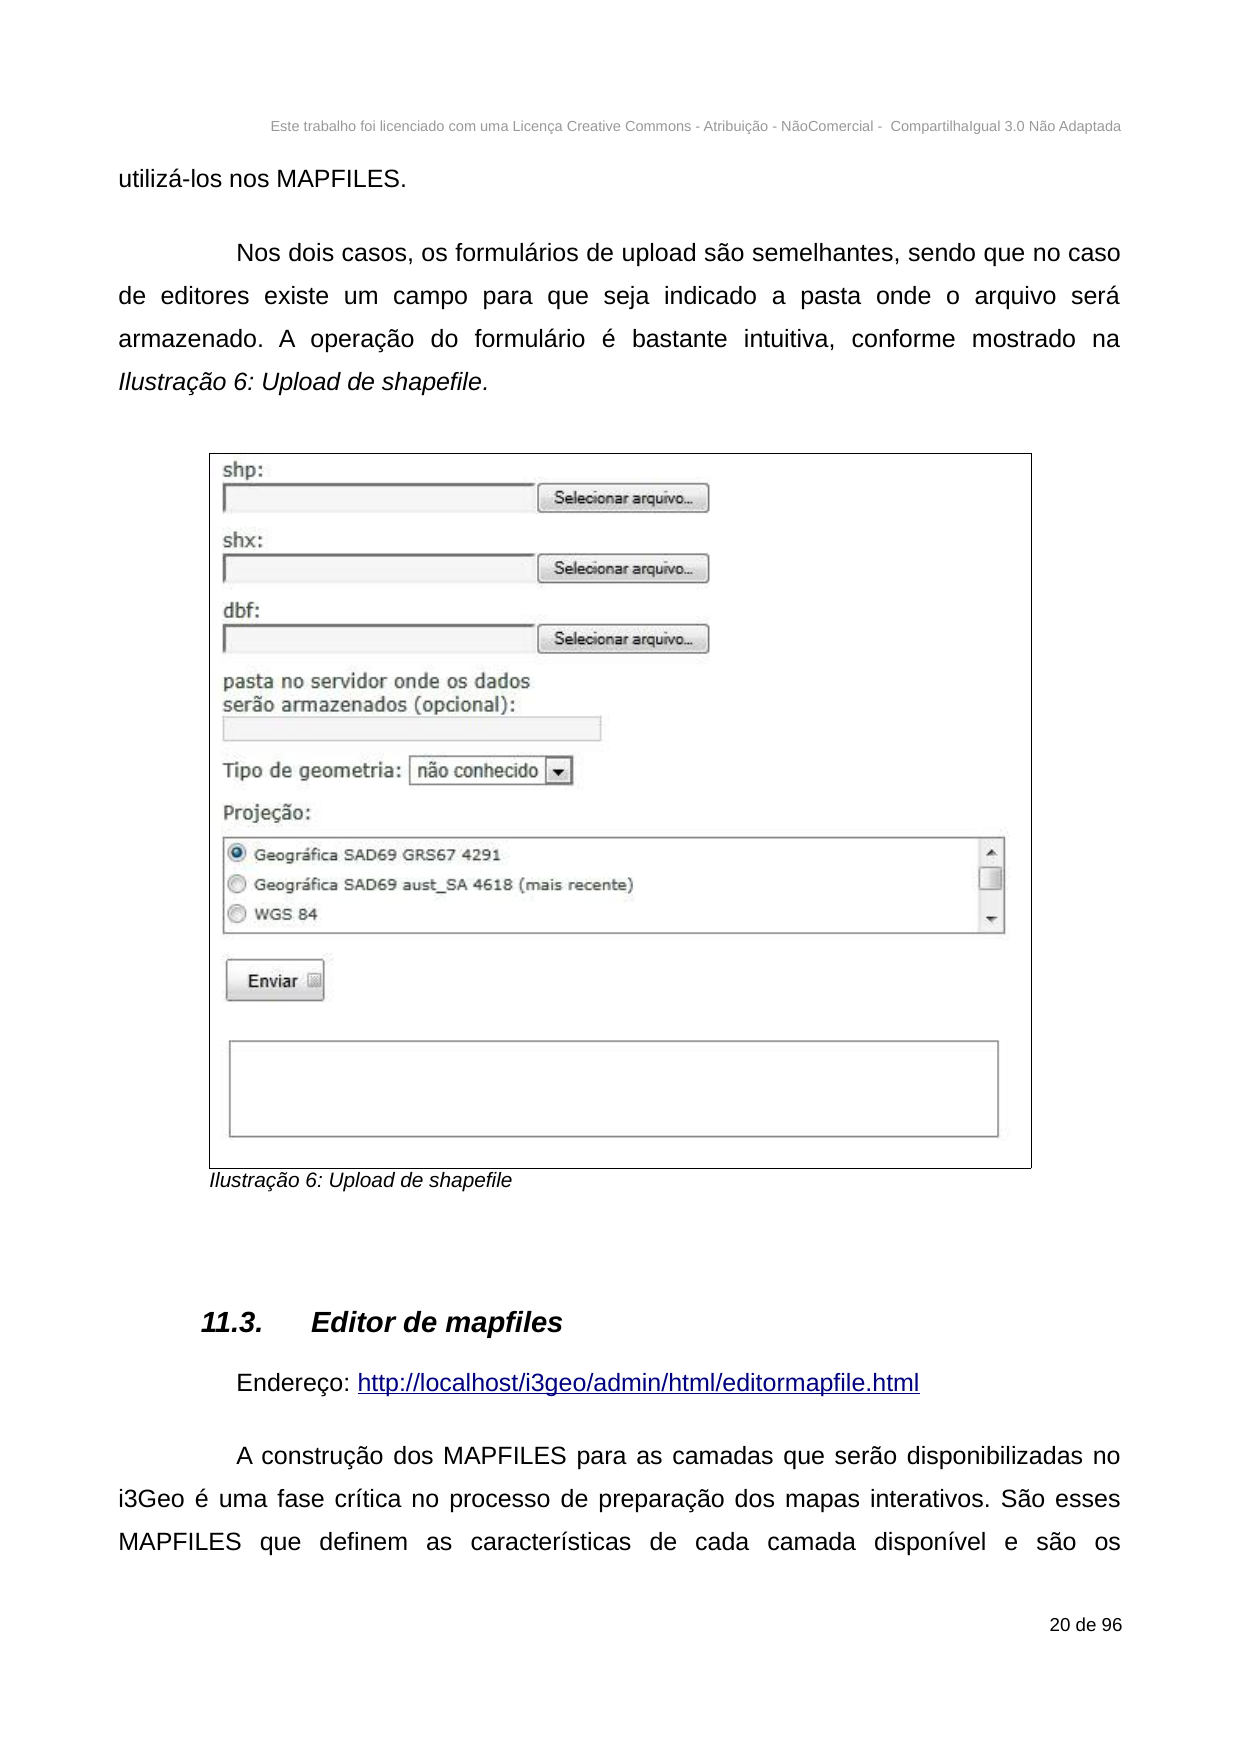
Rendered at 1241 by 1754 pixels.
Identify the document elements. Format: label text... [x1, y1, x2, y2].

text Nos dois casos, os formulários de upload são semelhantes, sendo que no caso de editores existe um campo para que seja indicado a pasta onde o arquivo será armazenado. A operação do formulário é bastante intuitiva, conforme mostrado na Ilustração 6: Upload de shapefile. [118, 238, 1122, 396]
picture [210, 454, 1031, 1168]
subtitle Editor de mapfiles [163, 1305, 1077, 1338]
text Endereço: http://localhost/i3geo/admin/html/editormapfile.html [118, 1368, 1122, 1396]
text Ilustração 6: Upload de shapefile [209, 1169, 1031, 1192]
text A construção dos MAPFILES para as camadas que serão disponibilizadas no i3Geo é uma fase crítica no processo de preparação dos mapas interativos. São esses MAPFILES que definem as características de cada camada disponível e são os [118, 1441, 1122, 1556]
text utilizá-los nos MAPFILES. [118, 164, 1122, 193]
